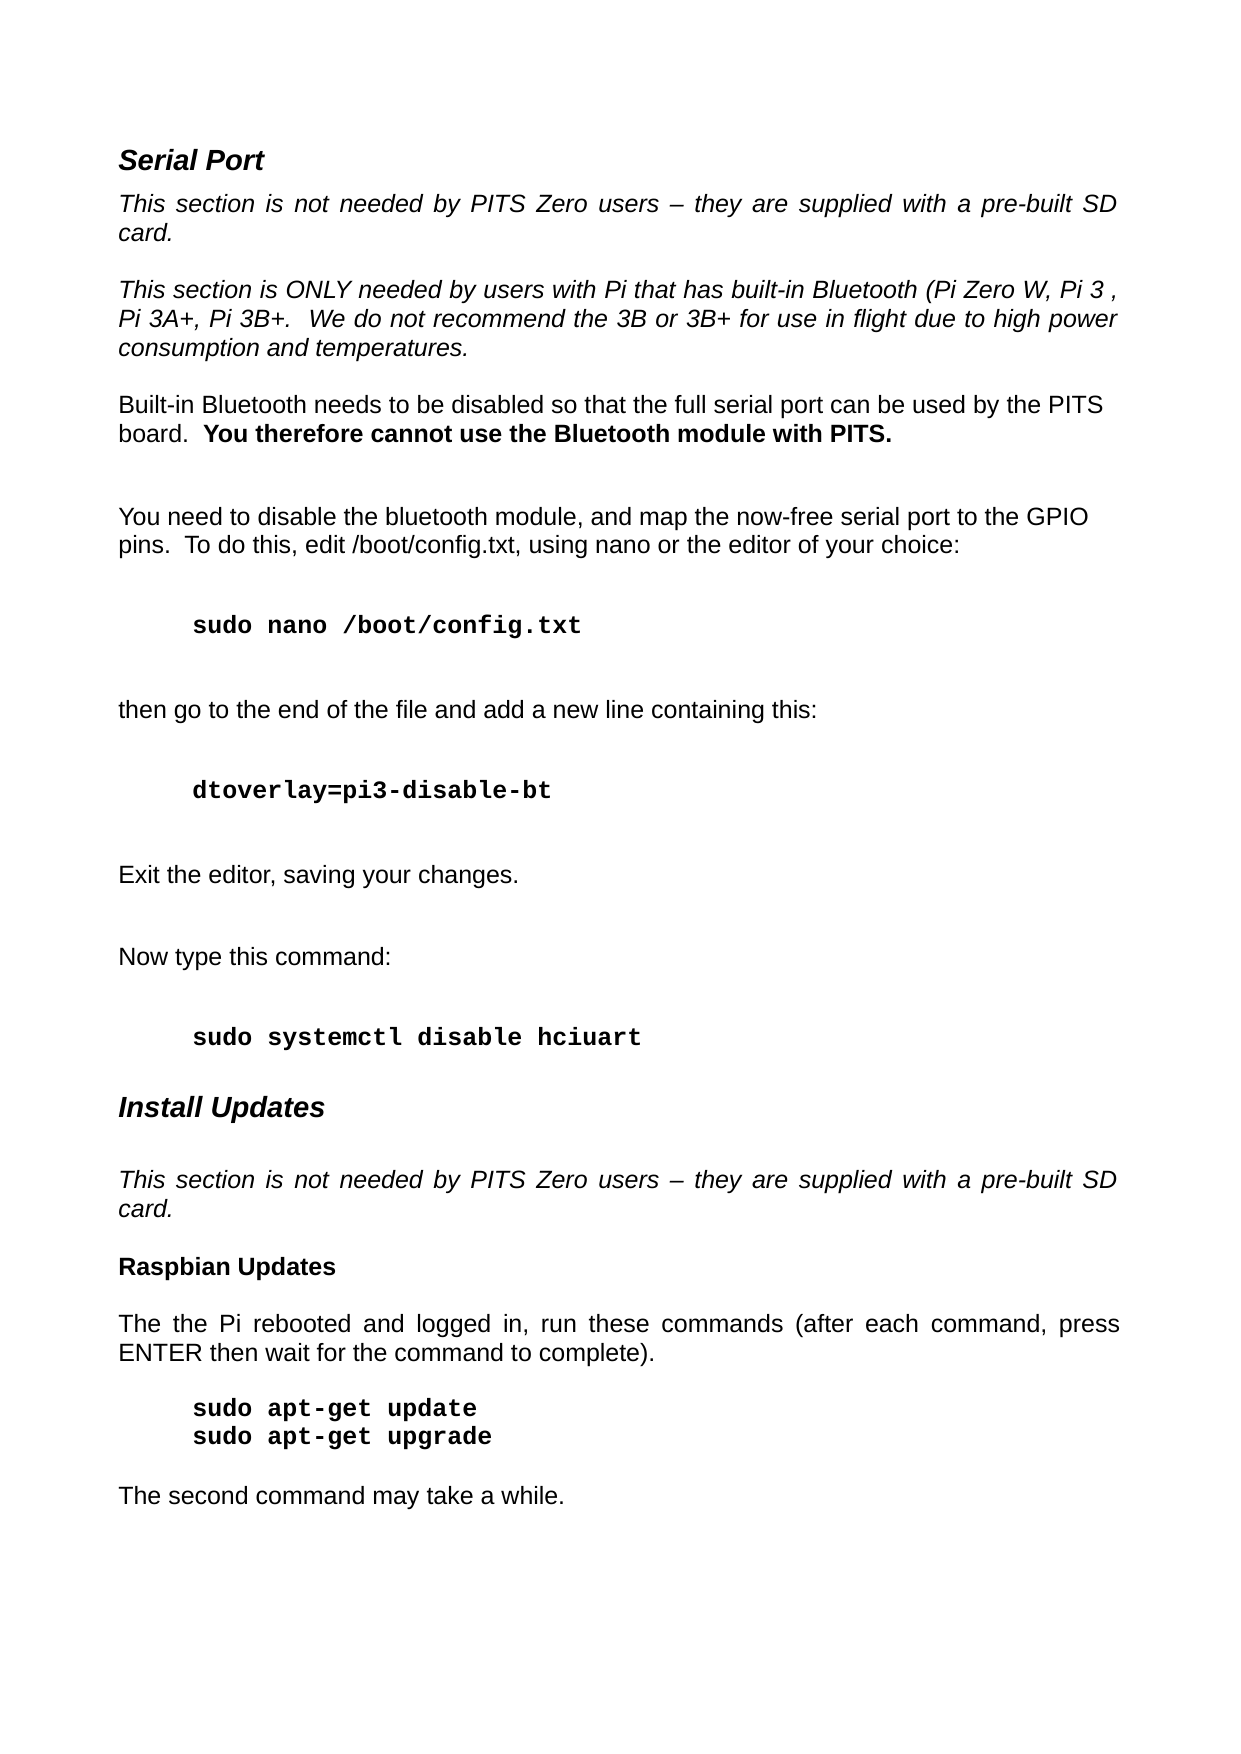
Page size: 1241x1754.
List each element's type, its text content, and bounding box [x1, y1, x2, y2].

text dtoverlay=pi3-disable-bt [118, 777, 1122, 806]
text then go to the end of the file and add a new line containing this: [118, 695, 1122, 724]
text This section is not needed by PITS Zero users – they are supplied with a pre-built SD card. [118, 1165, 1122, 1223]
text sudo apt-get upgrade [192, 1423, 1122, 1452]
text sudo apt-get update [192, 1395, 1122, 1423]
text Built-in Bluetooth needs to be disabled so that the full serial port can be used by the PITS board. You therefore cannot use the Bluetooth module with PITS. [118, 390, 1122, 448]
text This section is ONLY needed by users with Pi that has built-in Bluetooth (Pi Zero W, Pi 3 , Pi 3A+, Pi 3B+. We do not recommend the 3B or 3B+ for use in flight due to high power consumption and temperatures. [118, 275, 1122, 362]
text The second command may take a while. [118, 1481, 1122, 1509]
text You need to disable the bluetooth module, and map the now-free serial port to the GPIO pins. To do this, edit /boot/config.txt, using nano or the editor of your choice: [118, 502, 1122, 559]
subtitle Install Updates [118, 1090, 1122, 1124]
text sudo nano /boot/config.txt [118, 613, 1122, 641]
subtitle Serial Port [118, 143, 1122, 177]
text Raspbian Updates [118, 1251, 1122, 1280]
text Now type this command: [118, 942, 1122, 971]
text Exit the editor, saving your changes. [118, 859, 1122, 888]
text The the Pi rebooted and logged in, run these commands (after each command, press ENTER then wait for the command to complete). [118, 1309, 1122, 1366]
text sudo systemctl disable hciuart [118, 1024, 1122, 1053]
text This section is not needed by PITS Zero users – they are supplied with a pre-built SD card. [118, 189, 1122, 247]
